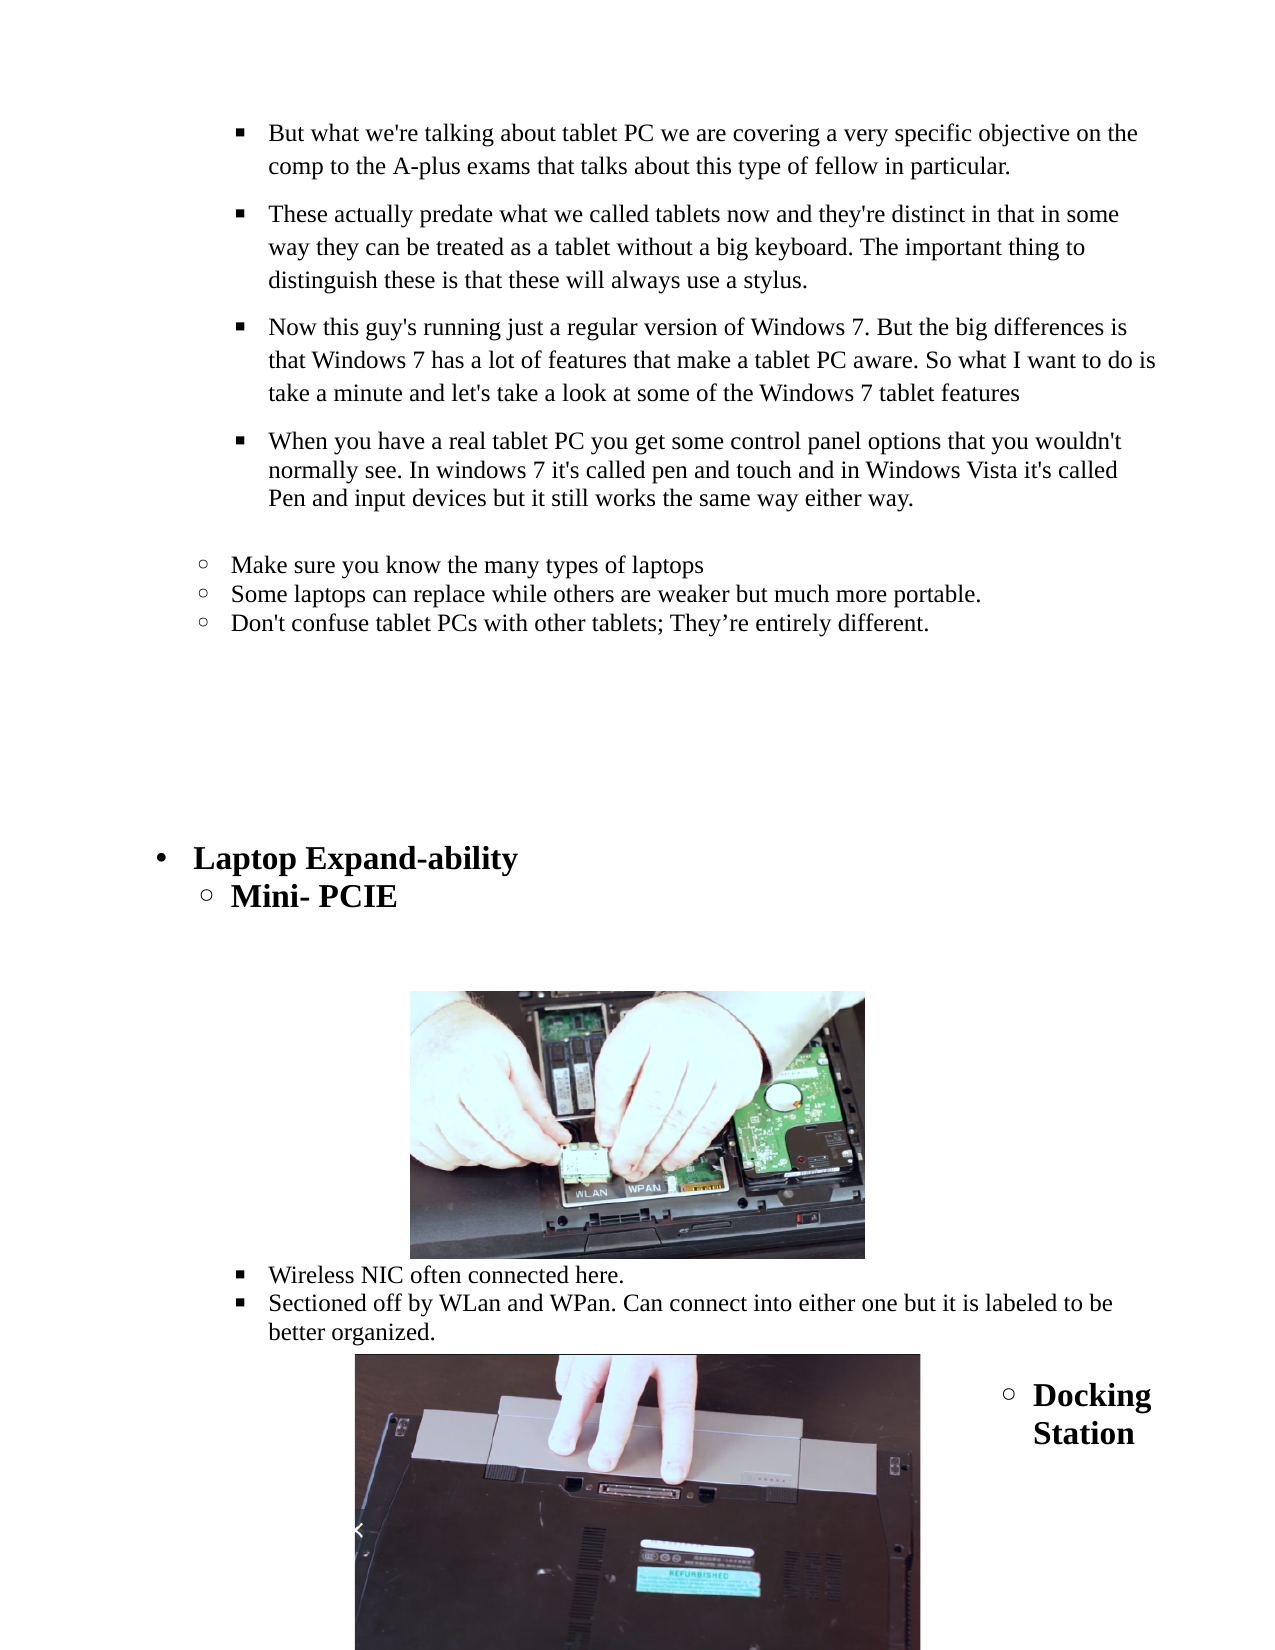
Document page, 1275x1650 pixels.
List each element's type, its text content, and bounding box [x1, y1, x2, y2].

list Some laptops can replace while others are weaker but much more portable. [193, 579, 1157, 608]
list These actually predate what we called tablets now and they're distinct in that in some way they can be treated as a tablet without a big keyboard. The important thing to distinguish these is that these will always use a stylus. [231, 199, 1157, 293]
list [193, 1375, 354, 1451]
list Docking Station [921, 1375, 1157, 1451]
list Sectioned off by WLan and WPan. Can connect into either one but it is labeled to be better organized. [231, 1288, 1157, 1346]
picture [354, 1354, 921, 1650]
list But what we're talking about tablet PC we are covering a very specific objective on the comp to the A-plus exams that talks about this type of fellow in particular. [231, 118, 1157, 180]
list Mini- PCIE [193, 876, 1157, 915]
list Laptop Expand-ability [156, 838, 1157, 876]
list Now this guy's running just a regular version of Windows 7. But the big differences is that Windows 7 has a lot of features that make a tablet PC aware. So what I want to do is take a minute and let's take a look at some of the Windows 7 tablet features [231, 312, 1157, 407]
list Don't confuse tablet PCs with other tablets; They’re entirely different. [193, 608, 1157, 637]
list Make sure you know the many types of laptops [193, 551, 1157, 579]
list Wireless NIC often connected here. [231, 1260, 1157, 1288]
picture [410, 991, 865, 1259]
list When you have a real tablet PC you get some control panel options that you wouldn't normally see. In windows 7 it's called pen and touch and in Windows Vista it's called Pen and input devices but it still works the same way either way. [231, 426, 1157, 512]
